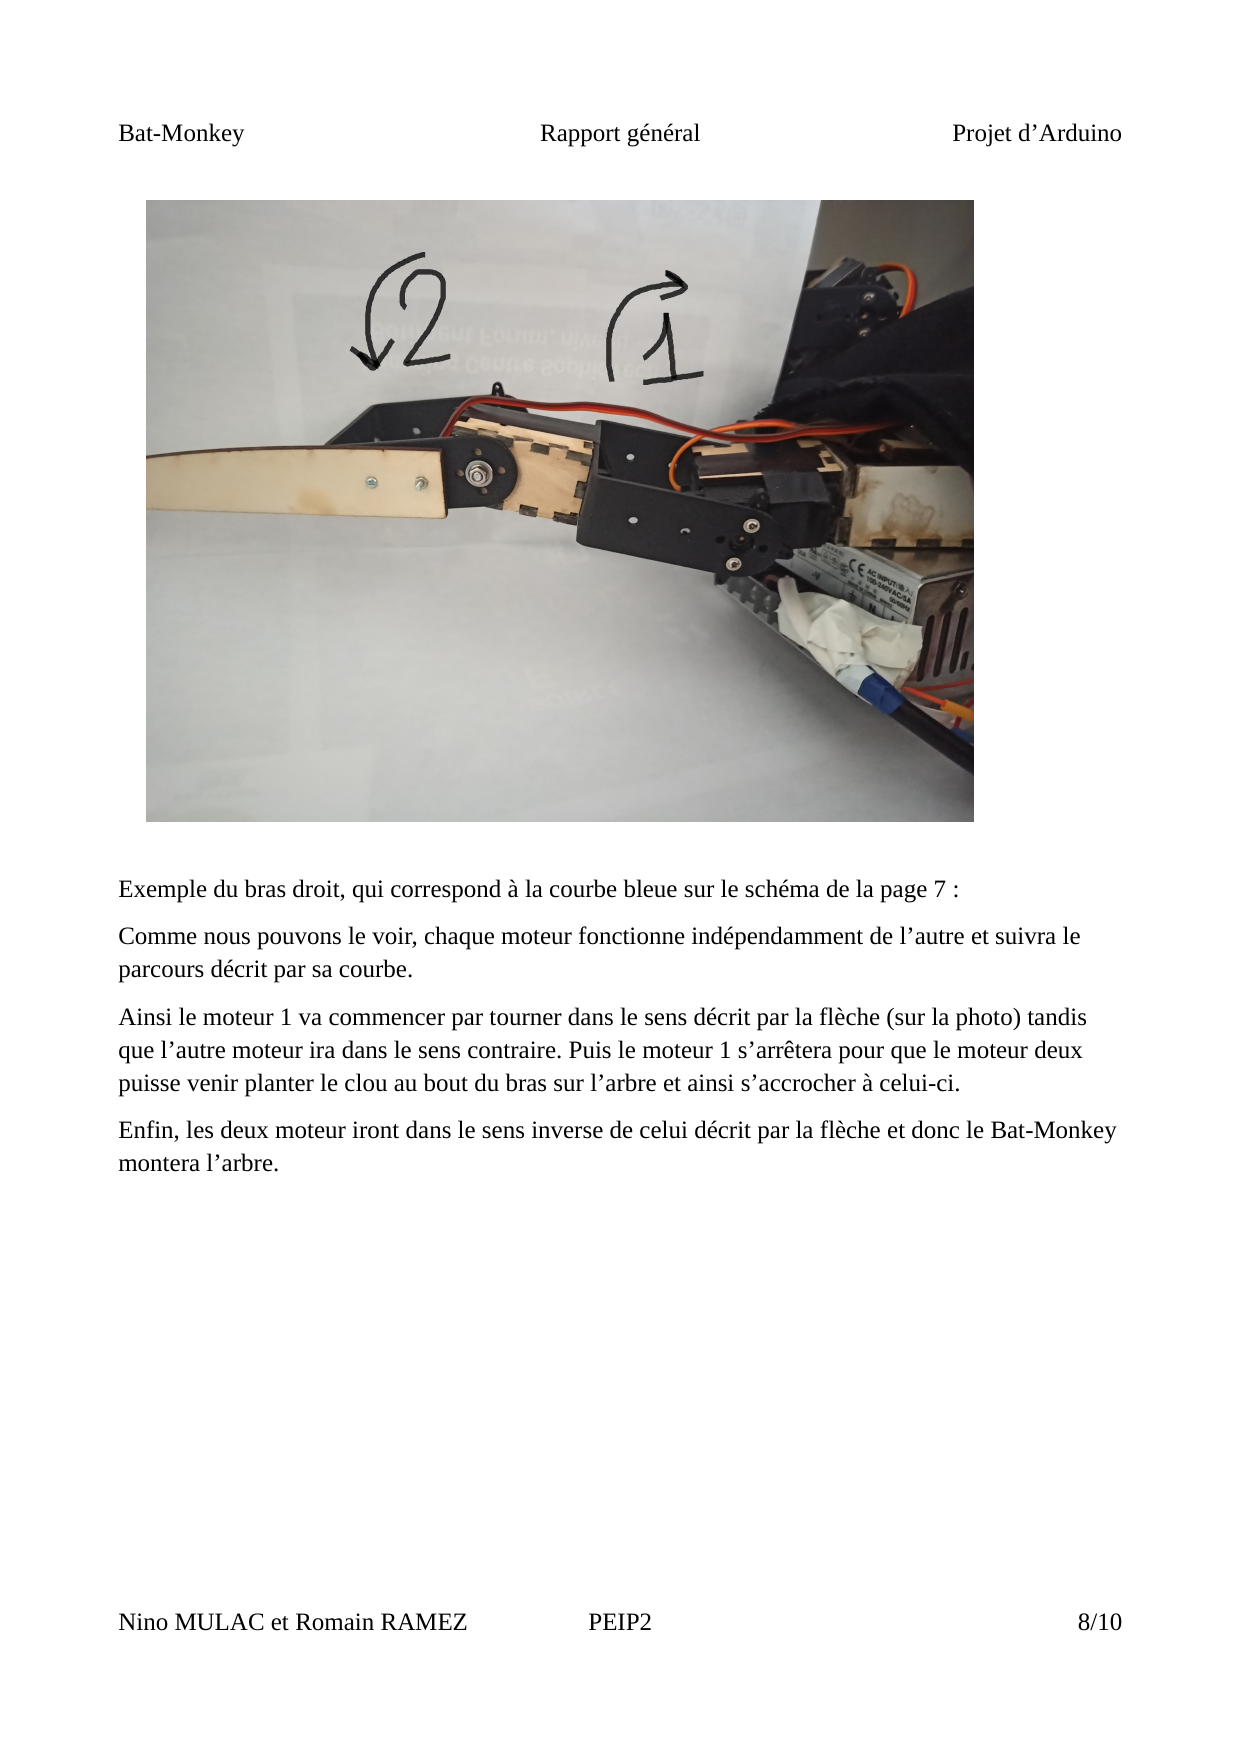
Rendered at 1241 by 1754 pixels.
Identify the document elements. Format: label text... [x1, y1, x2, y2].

text Exemple du bras droit, qui correspond à la courbe bleue sur le schéma de la page 7 : [118, 874, 1122, 902]
text Enfin, les deux moteur iront dans le sens inverse de celui décrit par la flèche et donc le Bat-Monkey montera l’arbre. [118, 1116, 1122, 1177]
text Ainsi le moteur 1 va commencer par tourner dans le sens décrit par la flèche (sur la photo) tandis que l’autre moteur ira dans le sens contraire. Puis le moteur 1 s’arrêtera pour que le moteur deux puisse venir planter le clou au bout du bras sur l’arbre et ainsi s’accrocher à celui-ci. [118, 1002, 1122, 1097]
picture [146, 200, 974, 822]
text Comme nous pouvons le voir, chaque moteur fonctionne indépendamment de l’autre et suivra le parcours décrit par sa courbe. [118, 921, 1122, 983]
